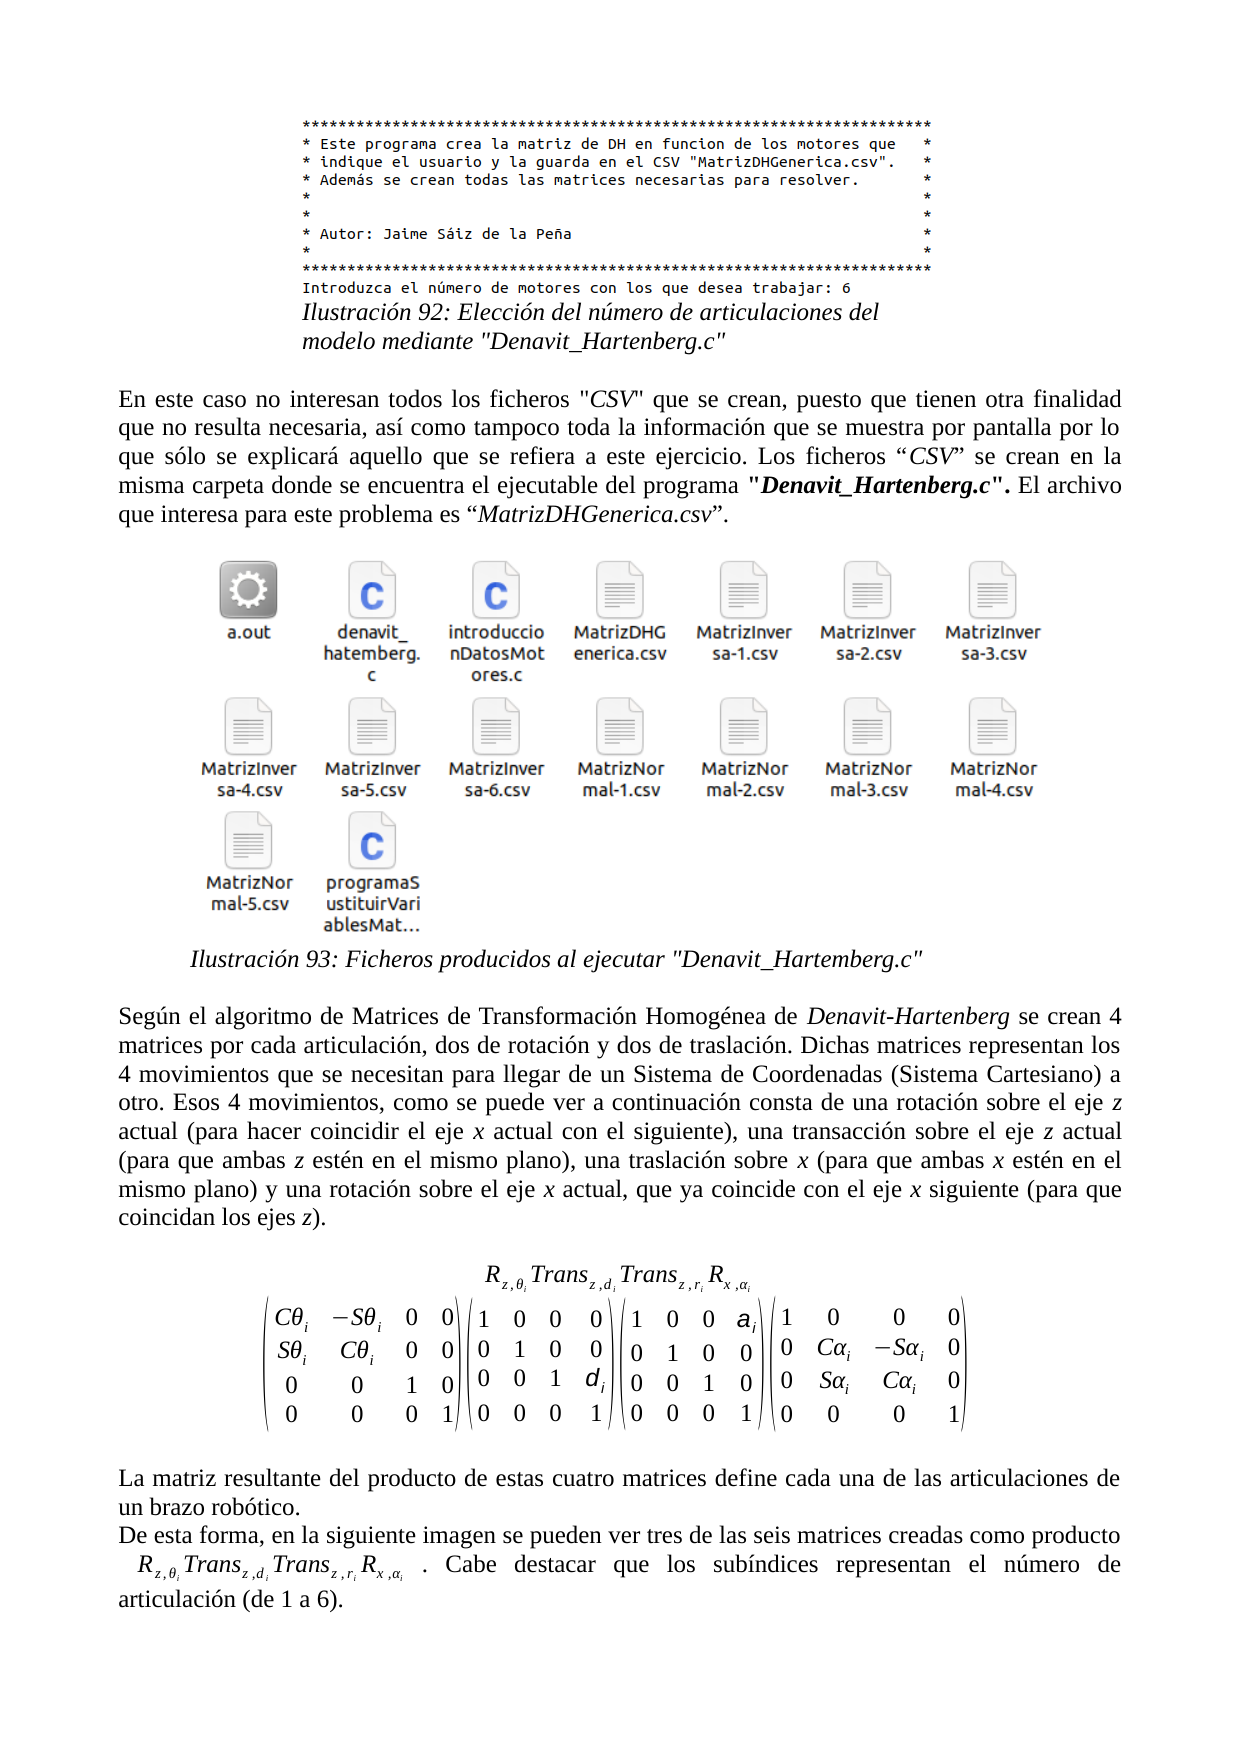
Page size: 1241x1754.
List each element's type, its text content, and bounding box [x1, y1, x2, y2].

text Ilustración 92: Elección del número de articulaciones del modelo mediante "Denavit_Hartenberg.c" [302, 298, 938, 355]
text Ilustración 93: Ficheros producidos al ejecutar "Denavit_Hartemberg.c" [190, 569, 1051, 972]
picture [191, 556, 1049, 944]
text Según el algoritmo de Matrices de Transformación Homogénea de Denavit-Hartenberg se crean 4 matrices por cada articulación, dos de rotación y dos de traslación. Dichas matrices representan los 4 movimientos que se necesitan para llegar de un Sistema de Coordenadas (Sistema Cartesiano) a otro. Esos 4 movimientos, como se puede ver a continuación consta de una rotación sobre el eje z actual (para hacer coincidir el eje x actual con el siguiente), una transacción sobre el eje z actual (para que ambas z estén en el mismo plano), una traslación sobre x (para que ambas x estén en el mismo plano) y una rotación sobre el eje x actual, que ya coincide con el eje x siguiente (para que coincidan los ejes z). [118, 1001, 1122, 1231]
text La matriz resultante del producto de estas cuatro matrices define cada una de las articulaciones de un brazo robótico. [118, 1463, 1122, 1521]
picture [301, 118, 939, 298]
text De esta forma, en la siguiente imagen se pueden ver tres de las seis matrices creadas como producto . Cabe destacar que los subíndices representan el número de articulación (de 1 a 6). [118, 1521, 1122, 1613]
text En este caso no interesan todos los ficheros "CSV" que se crean, puesto que tienen otra finalidad que no resulta necesaria, así como tampoco toda la información que se muestra por pantalla por lo que sólo se explicará aquello que se refiera a este ejercicio. Los ficheros “CSV” se crean en la misma carpeta donde se encuentra el ejecutable del programa "Denavit_Hartenberg.c". El archivo que interesa para este problema es “MatrizDHGenerica.csv”. [118, 384, 1122, 527]
